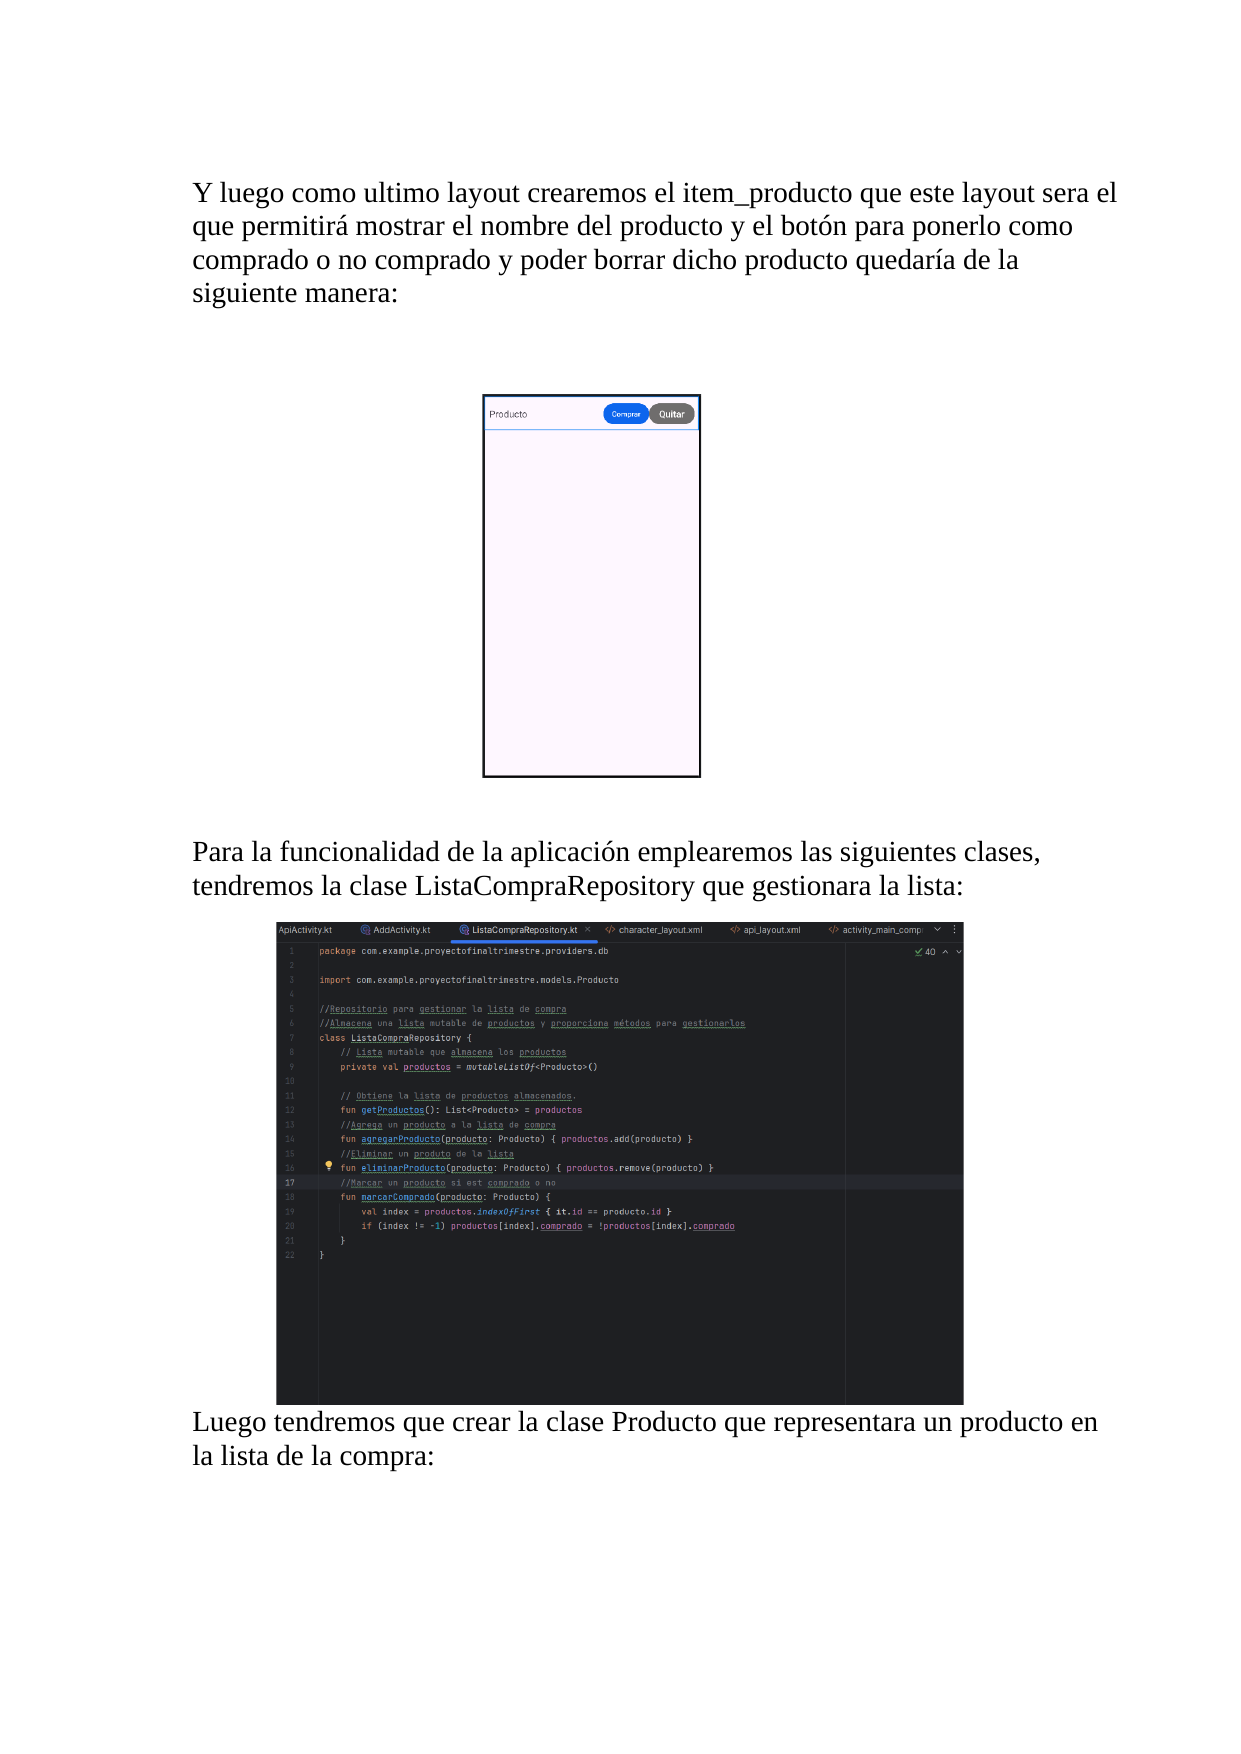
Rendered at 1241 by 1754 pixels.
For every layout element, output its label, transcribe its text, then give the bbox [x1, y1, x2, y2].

picture [276, 922, 964, 1405]
text Y luego como ultimo layout crearemos el item_producto que este layout sera el que permitirá mostrar el nombre del producto y el botón para ponerlo como comprado o no comprado y poder borrar dicho producto quedaría de la siguiente manera: [118, 175, 1122, 309]
text Para la funcionalidad de la aplicación emplearemos las siguientes clases, tendremos la clase ListaCompraRepository que gestionara la lista: [118, 834, 1122, 901]
text Luego tendremos que crear la clase Producto que representara un producto en la lista de la compra: [118, 1402, 1122, 1471]
picture [482, 394, 702, 778]
